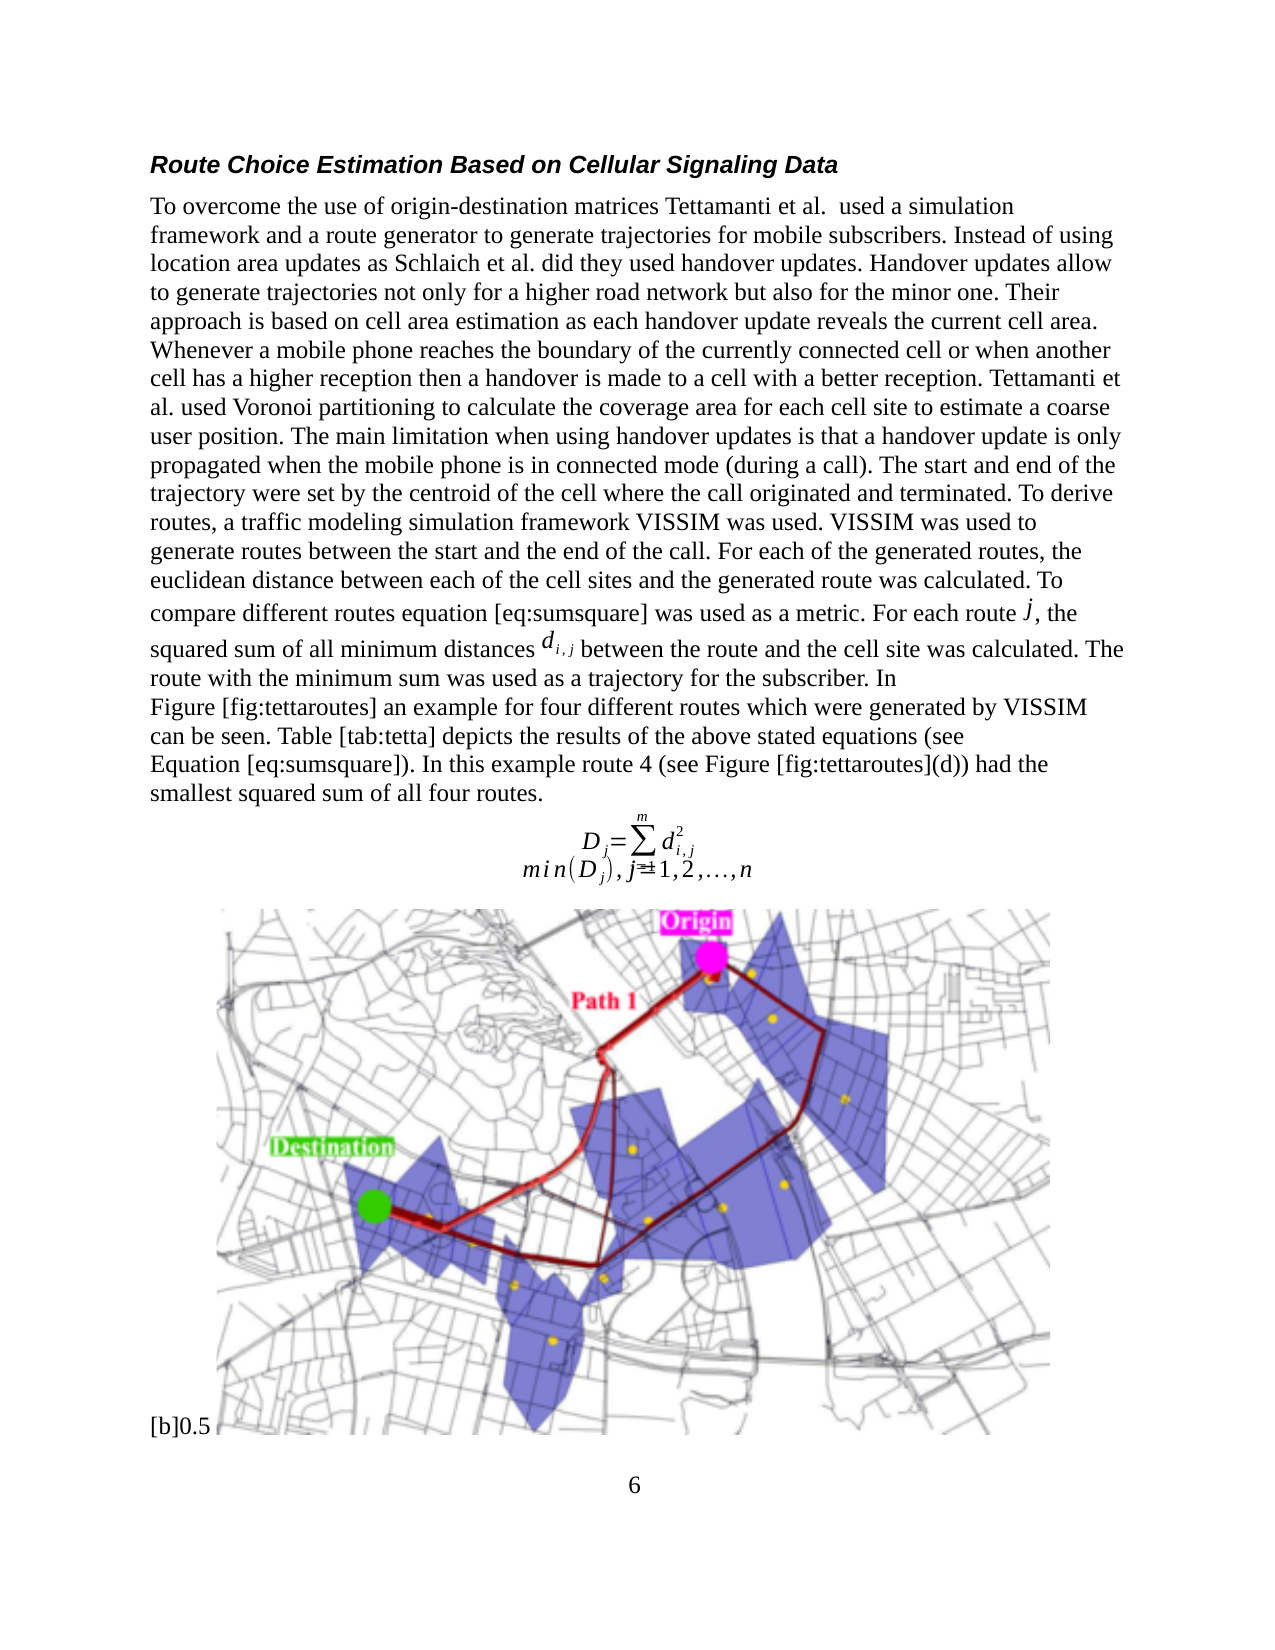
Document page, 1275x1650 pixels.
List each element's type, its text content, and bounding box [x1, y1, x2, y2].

text [b]0.5 [150, 909, 1125, 1440]
text To overcome the use of origin-destination matrices Tettamanti et al. used a simulation framework and a route generator to generate trajectories for mobile subscribers. Instead of using location area updates as Schlaich et al. did they used handover updates. Handover updates allow to generate trajectories not only for a higher road network but also for the minor one. Their approach is based on cell area estimation as each handover update reveals the current cell area. Whenever a mobile phone reaches the boundary of the currently connected cell or when another cell has a higher reception then a handover is made to a cell with a better reception. Tettamanti et al. used Voronoi partitioning to calculate the coverage area for each cell site to estimate a coarse user position. The main limitation when using handover updates is that a handover update is only propagated when the mobile phone is in connected mode (during a call). The start and end of the trajectory were set by the centroid of the cell where the call originated and terminated. To derive routes, a traffic modeling simulation framework VISSIM was used. VISSIM was used to generate routes between the start and the end of the call. For each of the generated routes, the euclidean distance between each of the cell sites and the generated route was calculated. To compare different routes equation [eq:sumsquare] was used as a metric. For each route , the squared sum of all minimum distances between the route and the cell site was calculated. The route with the minimum sum was used as a trajectory for the subscriber. In Figure [fig:tettaroutes] an example for four different routes which were generated by VISSIM can be seen. Table [tab:tetta] depicts the results of the above stated equations (see Equation [eq:sumsquare]). In this example route 4 (see Figure [fig:tettaroutes](d)) had the smallest squared sum of all four routes. [150, 191, 1125, 807]
subtitle Route Choice Estimation Based on Cellular Signaling Data [150, 150, 1125, 178]
picture [216, 909, 1050, 1435]
